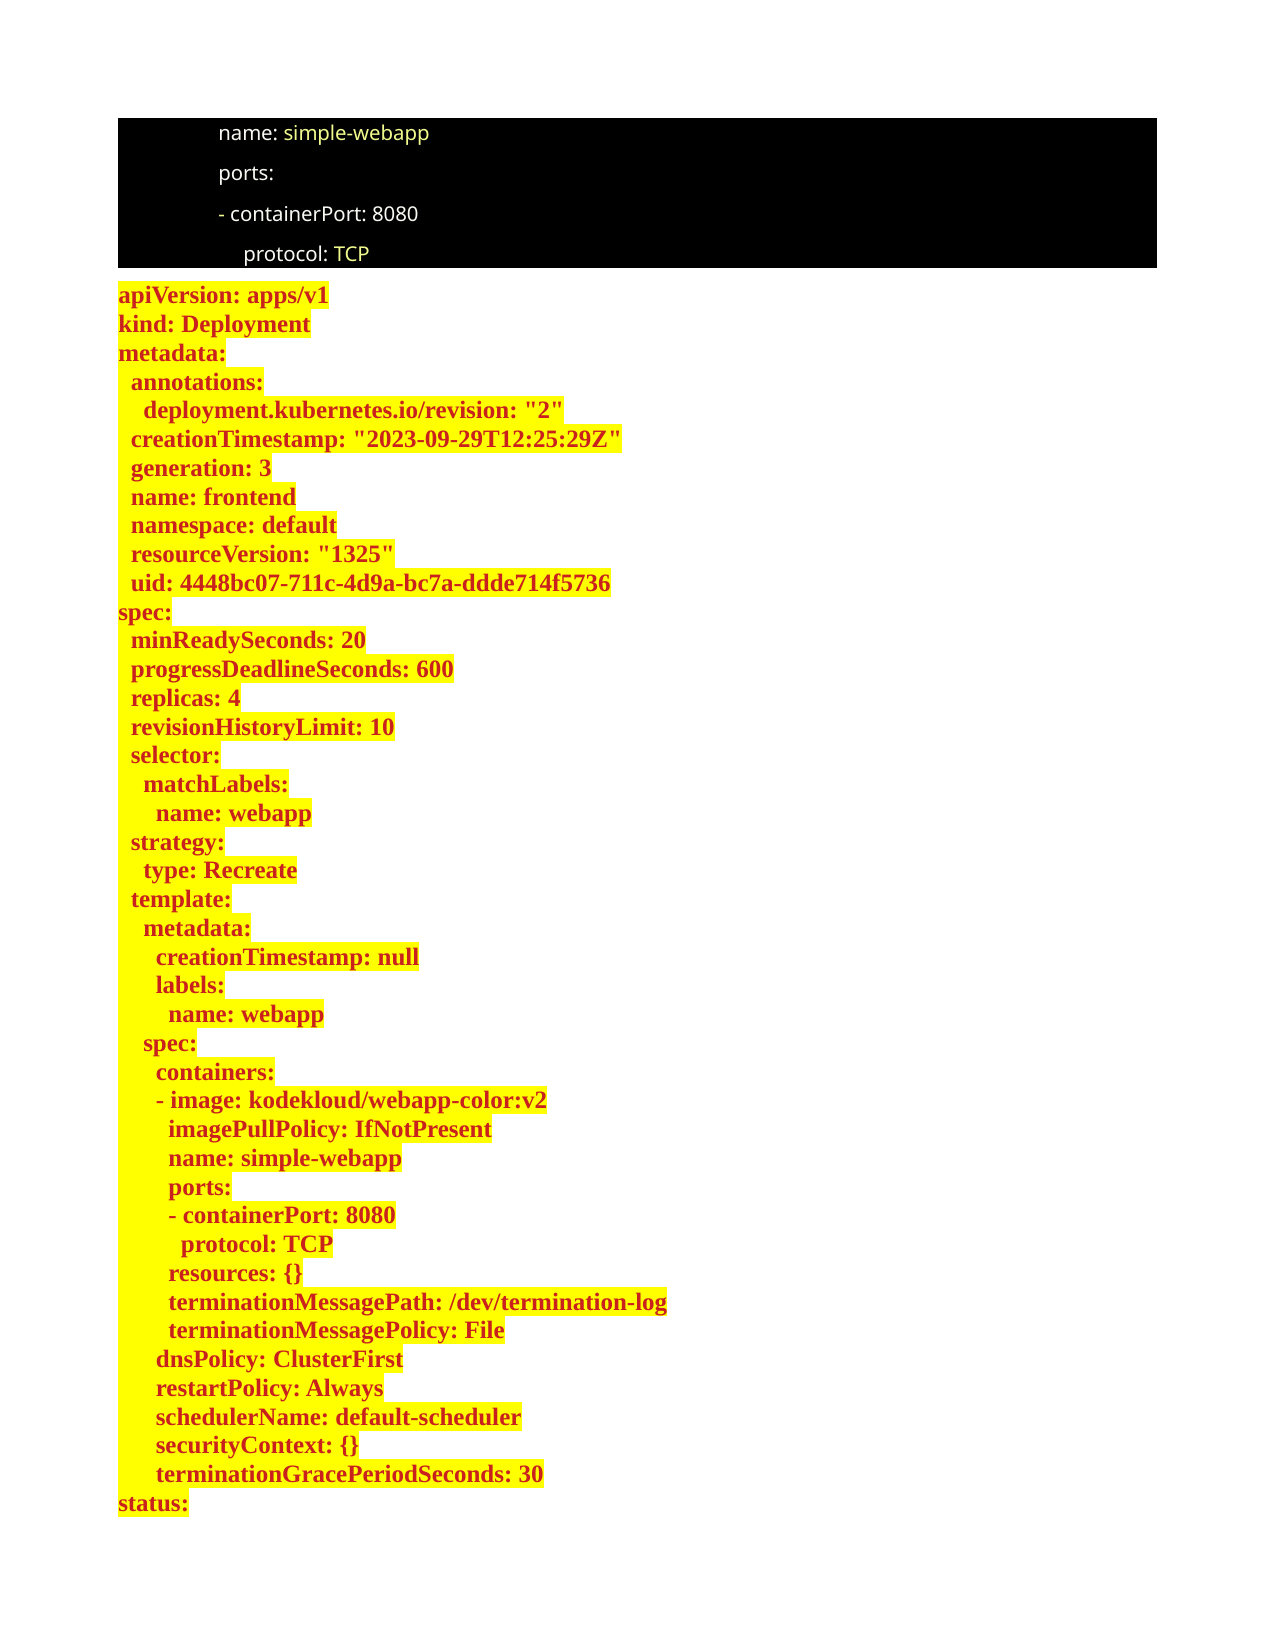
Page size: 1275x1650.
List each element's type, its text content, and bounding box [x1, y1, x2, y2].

text metadata: [118, 338, 1157, 367]
text restartPolicy: Always [118, 1373, 1157, 1402]
text name: simple-webapp [118, 1143, 1157, 1172]
text selector: [118, 741, 1157, 769]
text creationTimestamp: "2023-09-29T12:25:29Z" [118, 424, 1157, 453]
text annotations: [118, 367, 1157, 396]
text deployment.kubernetes.io/revision: "2" [118, 396, 1157, 424]
text dnsPolicy: ClusterFirst [118, 1344, 1157, 1373]
text name: frontend [118, 482, 1157, 511]
text spec: [118, 597, 1157, 626]
text matchLabels: [118, 769, 1157, 798]
text ports: [118, 1172, 1157, 1201]
text name: webapp [118, 999, 1157, 1028]
text type: Recreate [118, 856, 1157, 884]
text terminationMessagePath: /dev/termination-log [118, 1287, 1157, 1316]
text containers: [118, 1057, 1157, 1086]
text ports: [118, 159, 1157, 187]
text resources: {} [118, 1258, 1157, 1287]
text generation: 3 [118, 453, 1157, 482]
text protocol: TCP [118, 1229, 1157, 1258]
text progressDeadlineSeconds: 600 [118, 654, 1157, 683]
text replicas: 4 [118, 683, 1157, 712]
text labels: [118, 971, 1157, 999]
text uid: 4448bc07-711c-4d9a-bc7a-ddde714f5736 [118, 568, 1157, 597]
text - containerPort: 8080 [118, 199, 1157, 227]
text name: webapp [118, 798, 1157, 827]
text strategy: [118, 827, 1157, 856]
text spec: [118, 1028, 1157, 1057]
text resourceVersion: "1325" [118, 539, 1157, 568]
text apiVersion: apps/v1 [118, 281, 1157, 309]
text name: simple-webapp [118, 118, 1157, 146]
text status: [118, 1488, 1157, 1517]
text metadata: [118, 913, 1157, 942]
text securityContext: {} [118, 1431, 1157, 1459]
text schedulerName: default-scheduler [118, 1402, 1157, 1431]
text namespace: default [118, 511, 1157, 539]
text - image: kodekloud/webapp-color:v2 [118, 1086, 1157, 1114]
text minReadySeconds: 20 [118, 626, 1157, 654]
text template: [118, 884, 1157, 913]
text terminationMessagePolicy: File [118, 1316, 1157, 1344]
text creationTimestamp: null [118, 942, 1157, 971]
text - containerPort: 8080 [118, 1201, 1157, 1229]
text revisionHistoryLimit: 10 [118, 712, 1157, 741]
text protocol: TCP [118, 240, 1157, 268]
text terminationGracePeriodSeconds: 30 [118, 1459, 1157, 1488]
text imagePullPolicy: IfNotPresent [118, 1114, 1157, 1143]
text kind: Deployment [118, 309, 1157, 338]
